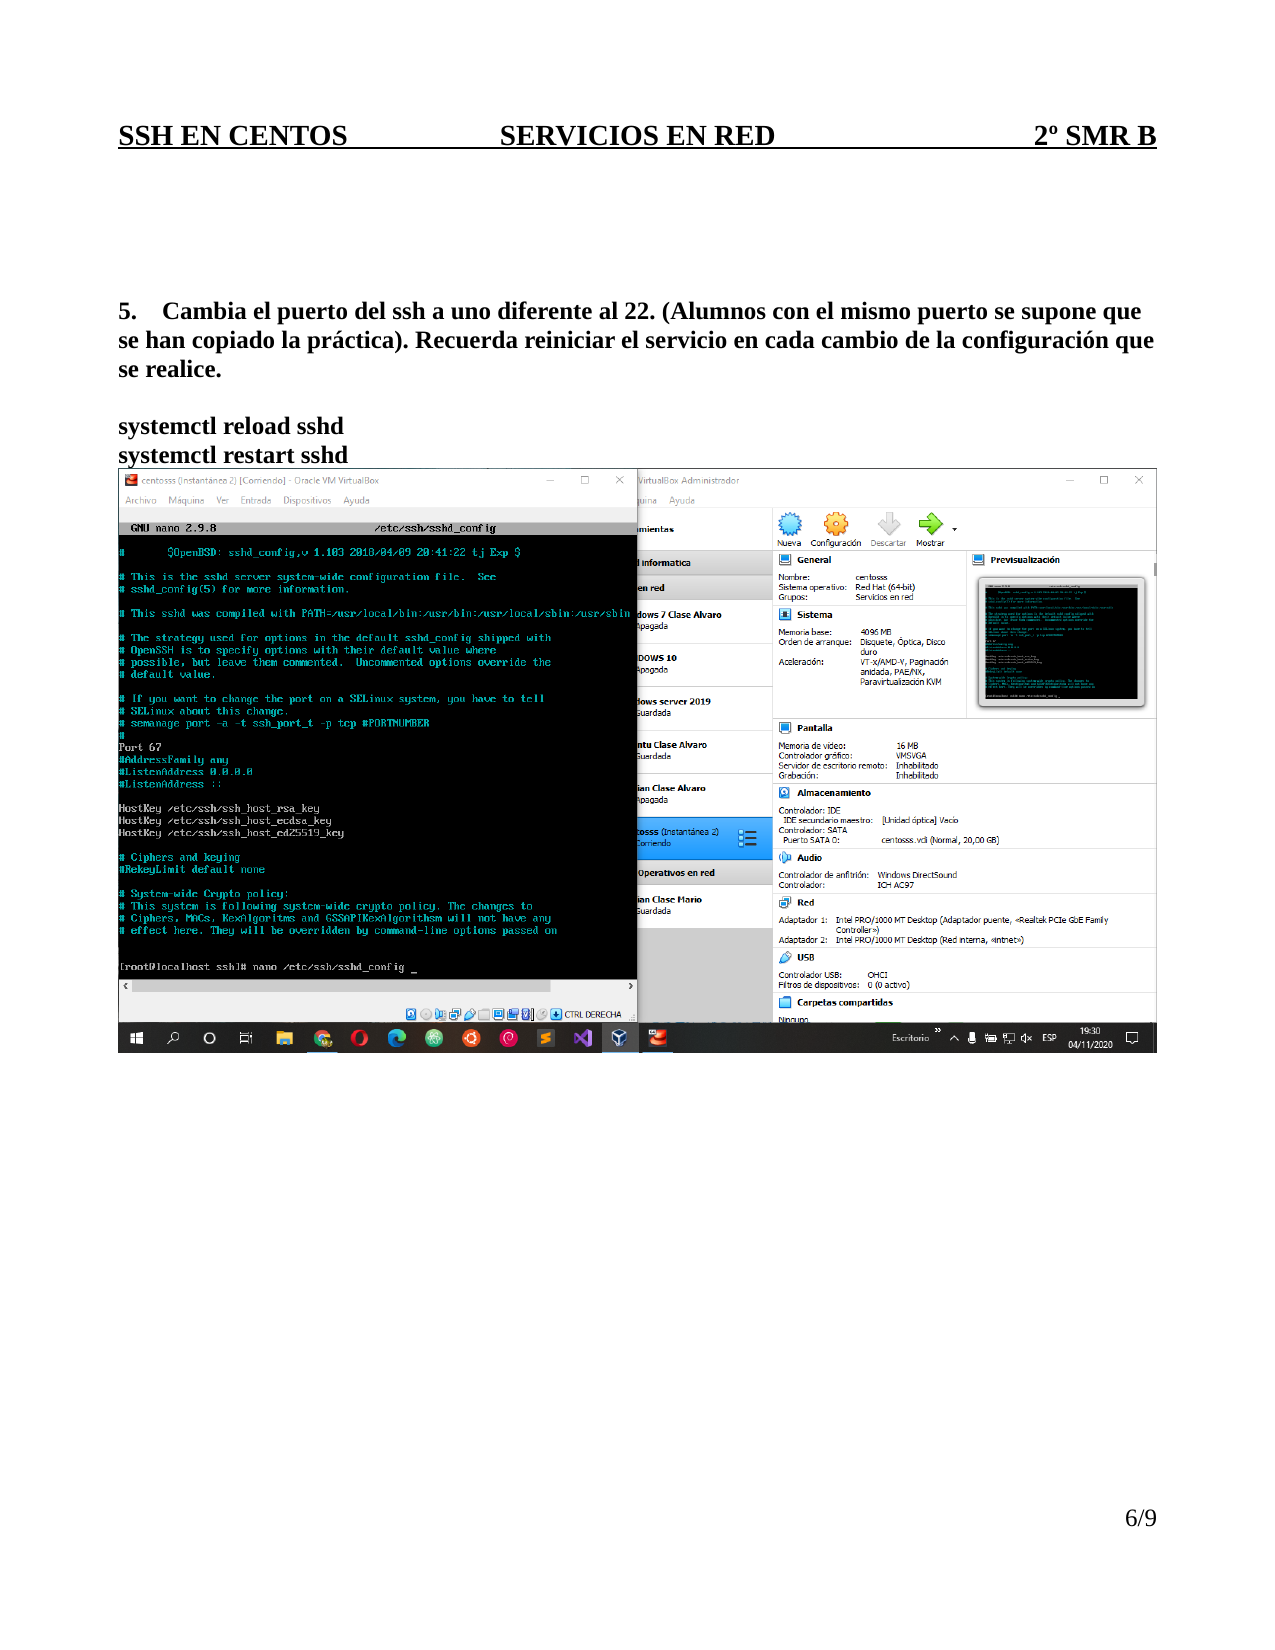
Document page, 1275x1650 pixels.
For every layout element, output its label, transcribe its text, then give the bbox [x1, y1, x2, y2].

picture [118, 468, 1157, 1053]
text 5. Cambia el puerto del ssh a uno diferente al 22. (Alumnos con el mismo puerto se supone que se han copiado la práctica). Recuerda reiniciar el servicio en cada cambio de la configuración que se realice. [118, 296, 1157, 382]
text systemctl restart sshd [118, 440, 1157, 468]
text systemctl reload sshd [118, 411, 1157, 440]
